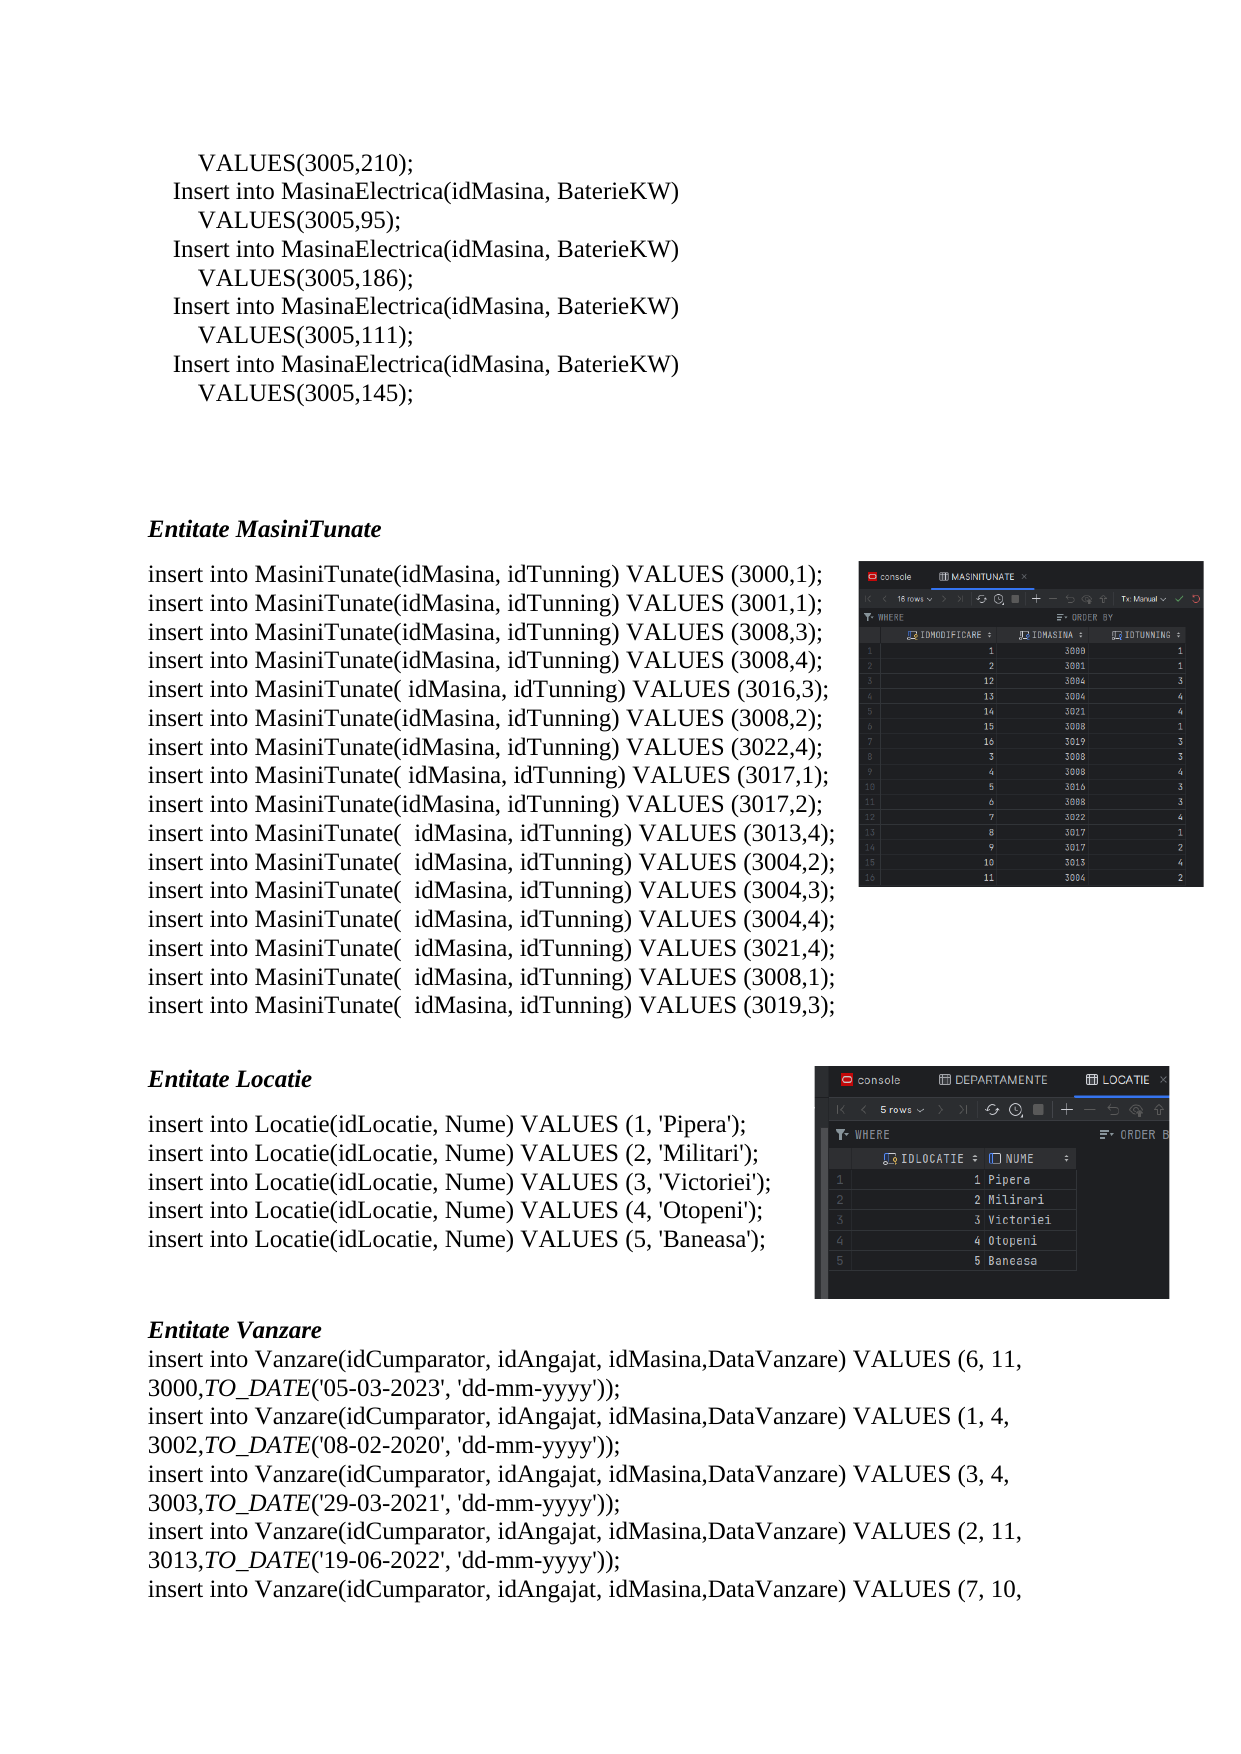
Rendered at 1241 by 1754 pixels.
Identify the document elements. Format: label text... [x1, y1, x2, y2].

text Entitate MasiniTunate [148, 514, 1093, 543]
text Entitate Locatie [148, 1064, 1093, 1093]
text VALUES(3005,210); Insert into MasinaElectrica(idMasina, BaterieKW) VALUES(3005,95); Insert into MasinaElectrica(idMasina, BaterieKW) VALUES(3005,186); Insert into MasinaElectrica(idMasina, BaterieKW) VALUES(3005,111); Insert into MasinaElectrica(idMasina, BaterieKW) VALUES(3005,145); [148, 148, 1093, 406]
text insert into MasiniTunate(idMasina, idTunning) VALUES (3000,1); insert into MasiniTunate(idMasina, idTunning) VALUES (3001,1); insert into MasiniTunate(idMasina, idTunning) VALUES (3008,3); insert into MasiniTunate(idMasina, idTunning) VALUES (3008,4); insert into MasiniTunate( idMasina, idTunning) VALUES (3016,3); insert into MasiniTunate(idMasina, idTunning) VALUES (3008,2); insert into MasiniTunate(idMasina, idTunning) VALUES (3022,4); insert into MasiniTunate( idMasina, idTunning) VALUES (3017,1); insert into MasiniTunate(idMasina, idTunning) VALUES (3017,2); insert into MasiniTunate( idMasina, idTunning) VALUES (3013,4); insert into MasiniTunate( idMasina, idTunning) VALUES (3004,2); insert into MasiniTunate( idMasina, idTunning) VALUES (3004,3); insert into MasiniTunate( idMasina, idTunning) VALUES (3004,4); insert into MasiniTunate( idMasina, idTunning) VALUES (3021,4); insert into MasiniTunate( idMasina, idTunning) VALUES (3008,1); insert into MasiniTunate( idMasina, idTunning) VALUES (3019,3); [148, 559, 1093, 1047]
text Entitate Vanzare insert into Vanzare(idCumparator, idAngajat, idMasina,DataVanzare) VALUES (6, 11, 3000,TO_DATE('05-03-2023', 'dd-mm-yyyy')); insert into Vanzare(idCumparator, idAngajat, idMasina,DataVanzare) VALUES (1, 4, 3002,TO_DATE('08-02-2020', 'dd-mm-yyyy')); insert into Vanzare(idCumparator, idAngajat, idMasina,DataVanzare) VALUES (3, 4, 3003,TO_DATE('29-03-2021', 'dd-mm-yyyy')); insert into Vanzare(idCumparator, idAngajat, idMasina,DataVanzare) VALUES (2, 11, 3013,TO_DATE('19-06-2022', 'dd-mm-yyyy')); insert into Vanzare(idCumparator, idAngajat, idMasina,DataVanzare) VALUES (7, 10, [148, 1315, 1093, 1603]
text insert into Locatie(idLocatie, Nume) VALUES (1, 'Pipera'); insert into Locatie(idLocatie, Nume) VALUES (2, 'Militari'); insert into Locatie(idLocatie, Nume) VALUES (3, 'Victoriei'); insert into Locatie(idLocatie, Nume) VALUES (4, 'Otopeni'); insert into Locatie(idLocatie, Nume) VALUES (5, 'Baneasa'); [148, 1109, 814, 1253]
